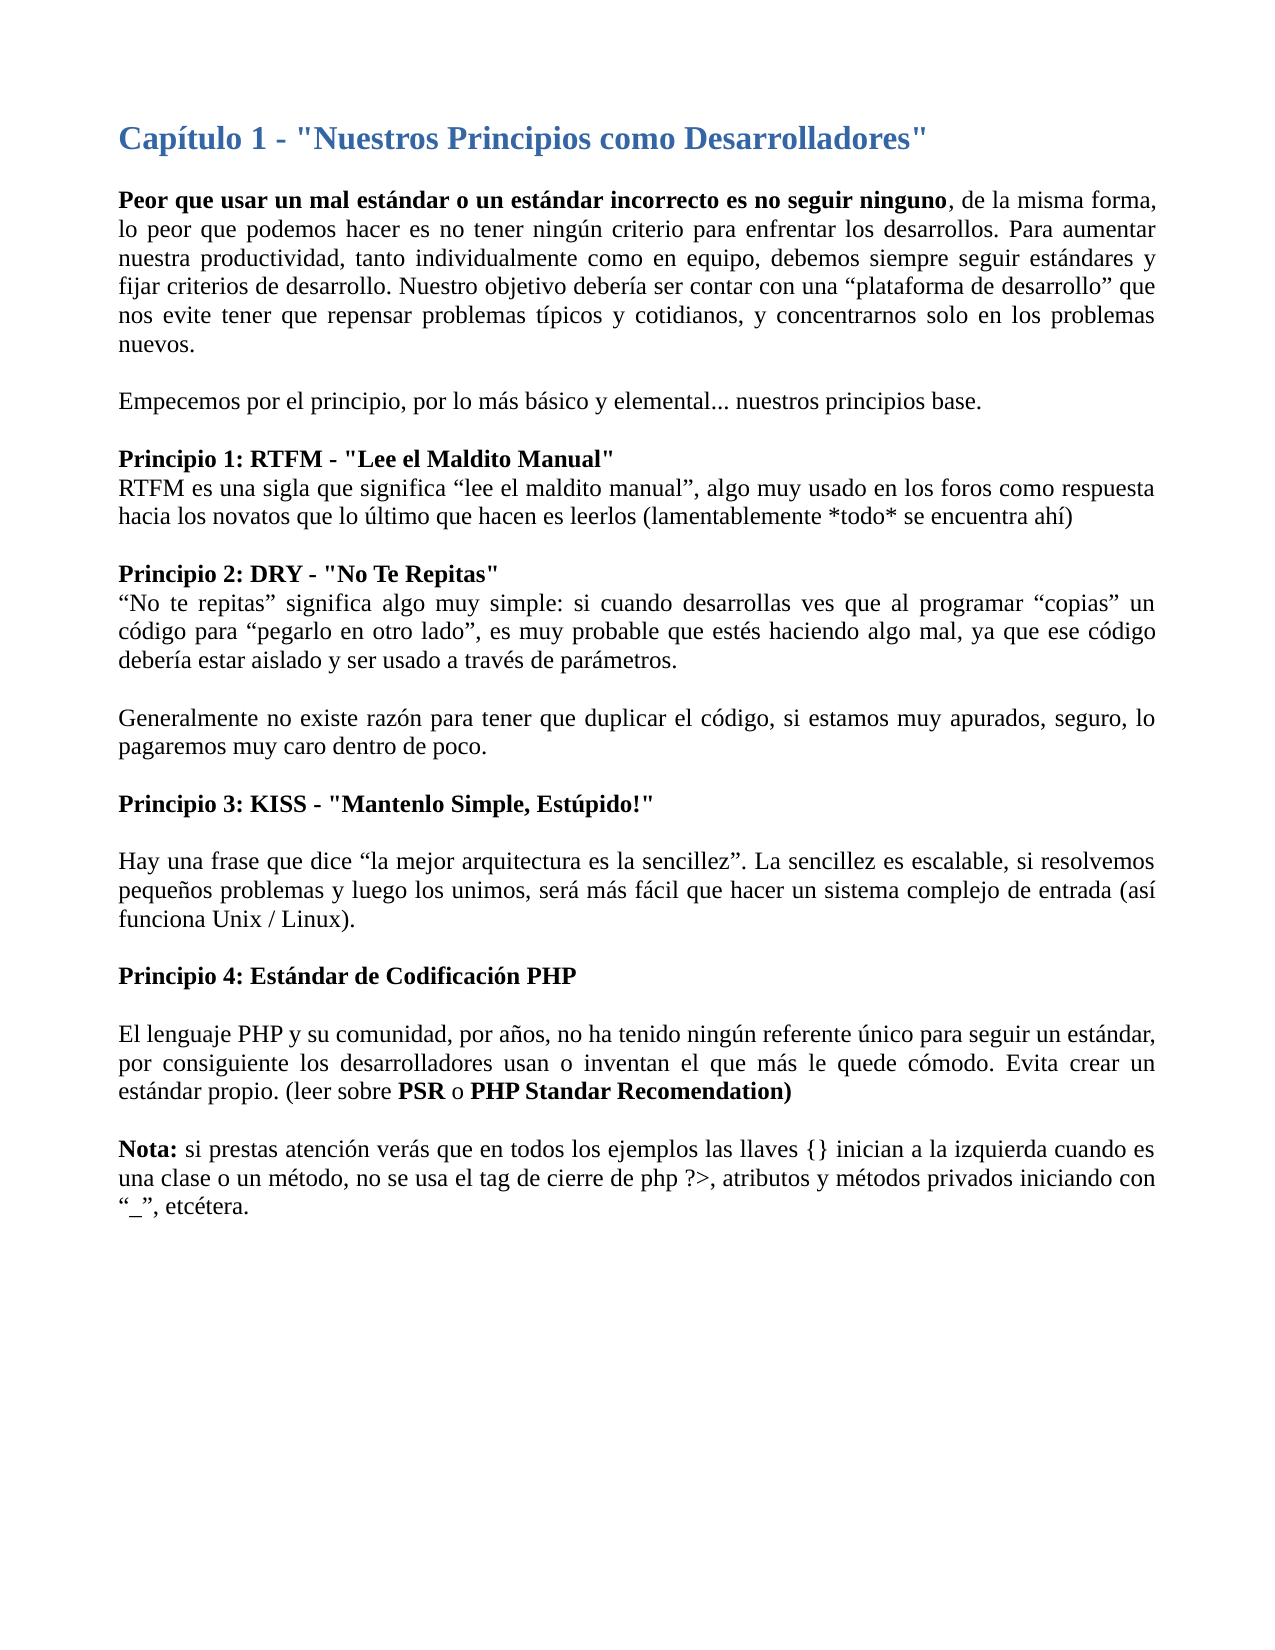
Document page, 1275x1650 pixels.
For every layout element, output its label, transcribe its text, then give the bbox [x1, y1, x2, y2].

text Principio 1: RTFM - "Lee el Maldito Manual" [118, 444, 1157, 473]
text Hay una frase que dice “la mejor arquitectura es la sencillez”. La sencillez es escalable, si resolvemos pequeños problemas y luego los unimos, será más fácil que hacer un sistema complejo de entrada (así funciona Unix / Linux). [118, 846, 1157, 933]
text Principio 4: Estándar de Codificación PHP [118, 961, 1157, 990]
text El lenguaje PHP y su comunidad, por años, no ha tenido ningún referente único para seguir un estándar, por consiguiente los desarrolladores usan o inventan el que más le quede cómodo. Evita crear un estándar propio. (leer sobre PSR o PHP Standar Recomendation) [118, 1019, 1157, 1105]
text Nota: si prestas atención verás que en todos los ejemplos las llaves {} inician a la izquierda cuando es una clase o un método, no se usa el tag de cierre de php ?>, atributos y métodos privados iniciando con “_”, etcétera. [118, 1134, 1157, 1220]
text Capítulo 1 - "Nuestros Principios como Desarrolladores" [118, 118, 1157, 156]
text Generalmente no existe razón para tener que duplicar el código, si estamos muy apurados, seguro, lo pagaremos muy caro dentro de poco. [118, 703, 1157, 760]
text Peor que usar un mal estándar o un estándar incorrecto es no seguir ninguno, de la misma forma, lo peor que podemos hacer es no tener ningún criterio para enfrentar los desarrollos. Para aumentar nuestra productividad, tanto individualmente como en equipo, debemos siempre seguir estándares y fijar criterios de desarrollo. Nuestro objetivo debería ser contar con una “plataforma de desarrollo” que nos evite tener que repensar problemas típicos y cotidianos, y concentrarnos solo en los problemas nuevos. [118, 185, 1157, 358]
text RTFM es una sigla que significa “lee el maldito manual”, algo muy usado en los foros como respuesta hacia los novatos que lo último que hacen es leerlos (lamentablemente *todo* se encuentra ahí) [118, 473, 1157, 530]
text Principio 2: DRY - "No Te Repitas" [118, 559, 1157, 588]
text Empecemos por el principio, por lo más básico y elemental... nuestros principios base. [118, 386, 1157, 415]
text “No te repitas” significa algo muy simple: si cuando desarrollas ves que al programar “copias” un código para “pegarlo en otro lado”, es muy probable que estés haciendo algo mal, ya que ese código debería estar aislado y ser usado a través de parámetros. [118, 588, 1157, 674]
text Principio 3: KISS - "Mantenlo Simple, Estúpido!" [118, 789, 1157, 818]
